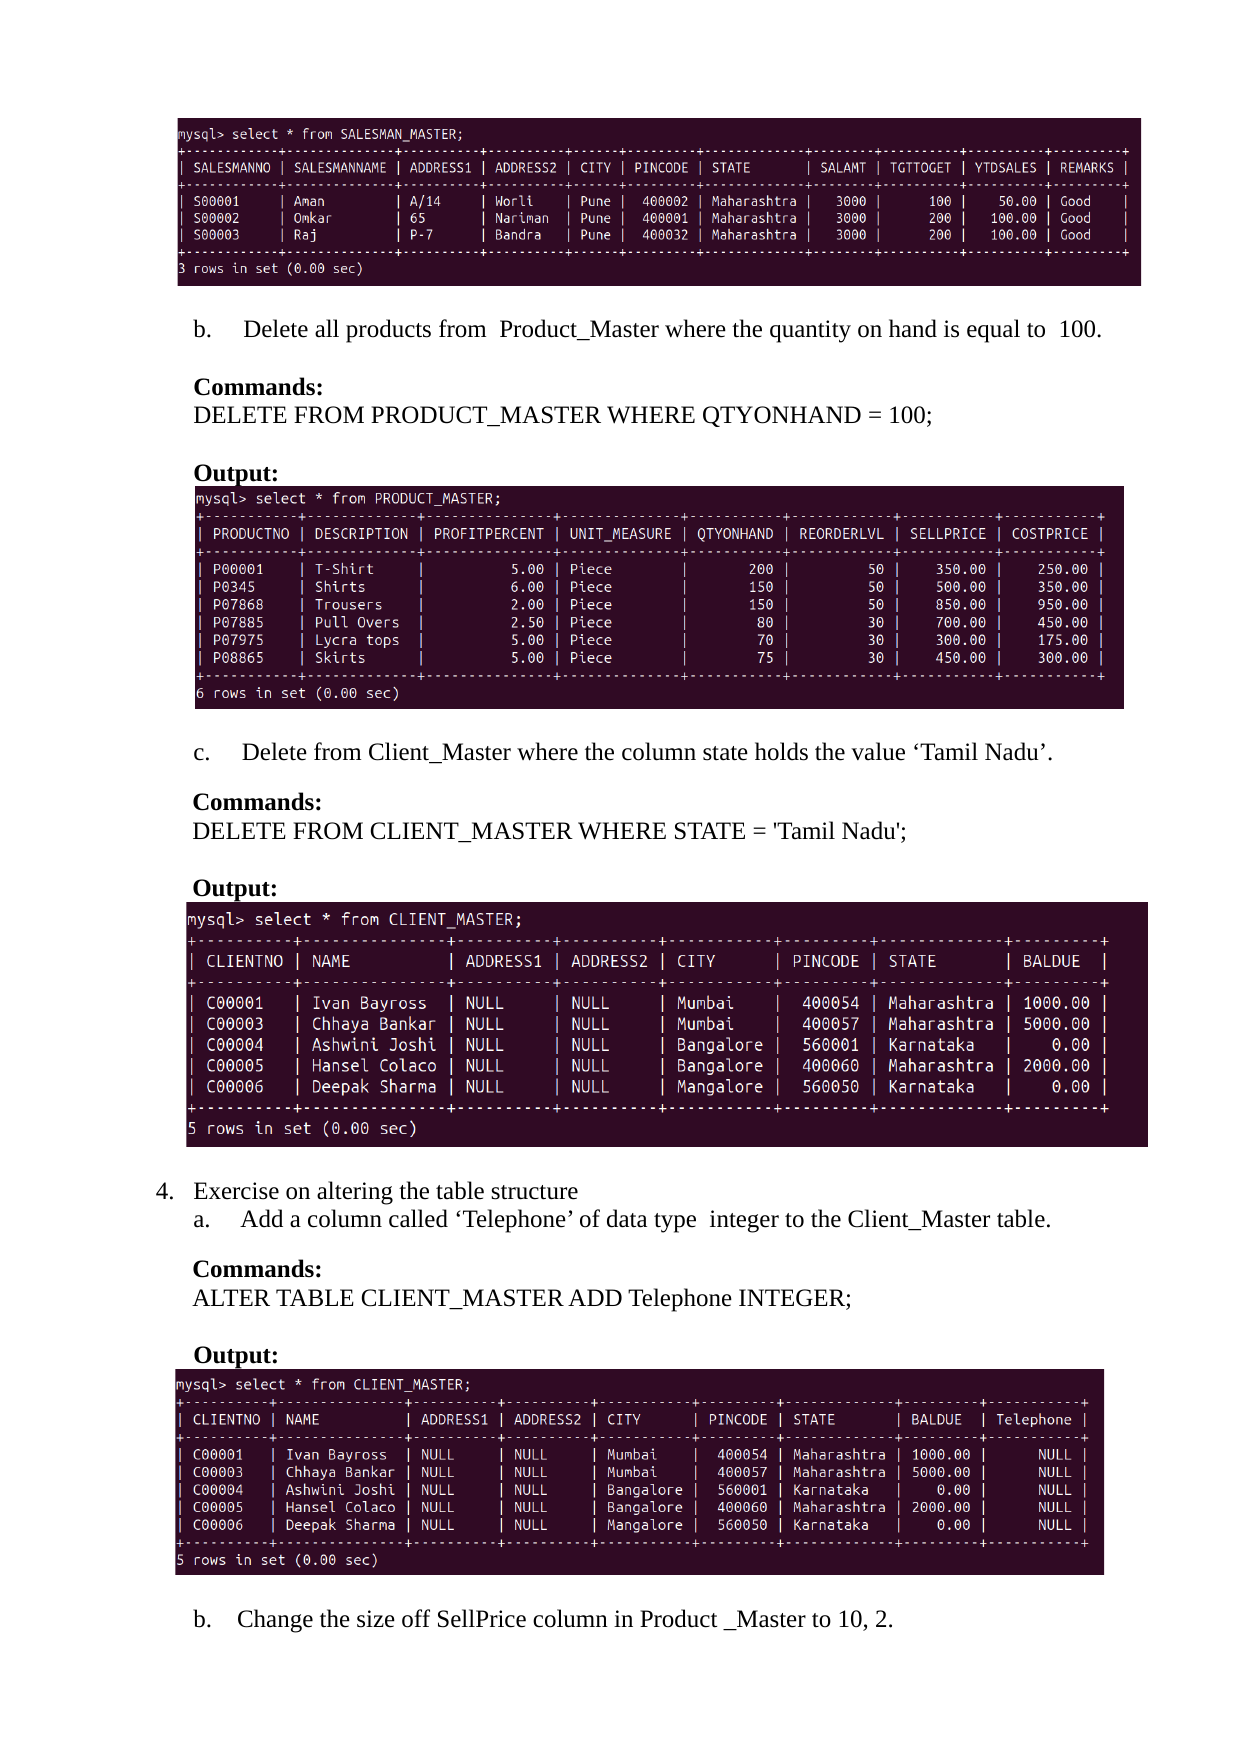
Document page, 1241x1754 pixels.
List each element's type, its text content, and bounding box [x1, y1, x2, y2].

list b. Delete all products from Product_Master where the quantity on hand is equal to 100. [193, 314, 1122, 343]
picture [177, 118, 1142, 286]
list Output: [193, 458, 1122, 487]
list DELETE FROM PRODUCT_MASTER WHERE QTYONHAND = 100; [193, 400, 1122, 429]
list Exercise on altering the table structure a. Add a column called ‘Telephone’ of data type integer to the Client_Master table. [156, 1176, 1122, 1233]
text DELETE FROM CLIENT_MASTER WHERE STATE = 'Tamil Nadu'; [118, 816, 1122, 844]
picture [175, 1369, 1105, 1575]
list Commands: [193, 343, 1122, 400]
list b. Change the size off SellPrice column in Product _Master to 10, 2. [193, 1369, 1122, 1632]
picture [186, 902, 1148, 1147]
picture [195, 486, 1124, 709]
text Commands: [118, 787, 1122, 816]
list c. Delete from Client_Master where the column state holds the value ‘Tamil Nadu’. [193, 737, 1122, 766]
text ALTER TABLE CLIENT_MASTER ADD Telephone INTEGER; [118, 1283, 1122, 1312]
list Output: [193, 1340, 1122, 1369]
text Output: [118, 873, 1122, 902]
text Commands: [118, 1254, 1122, 1283]
